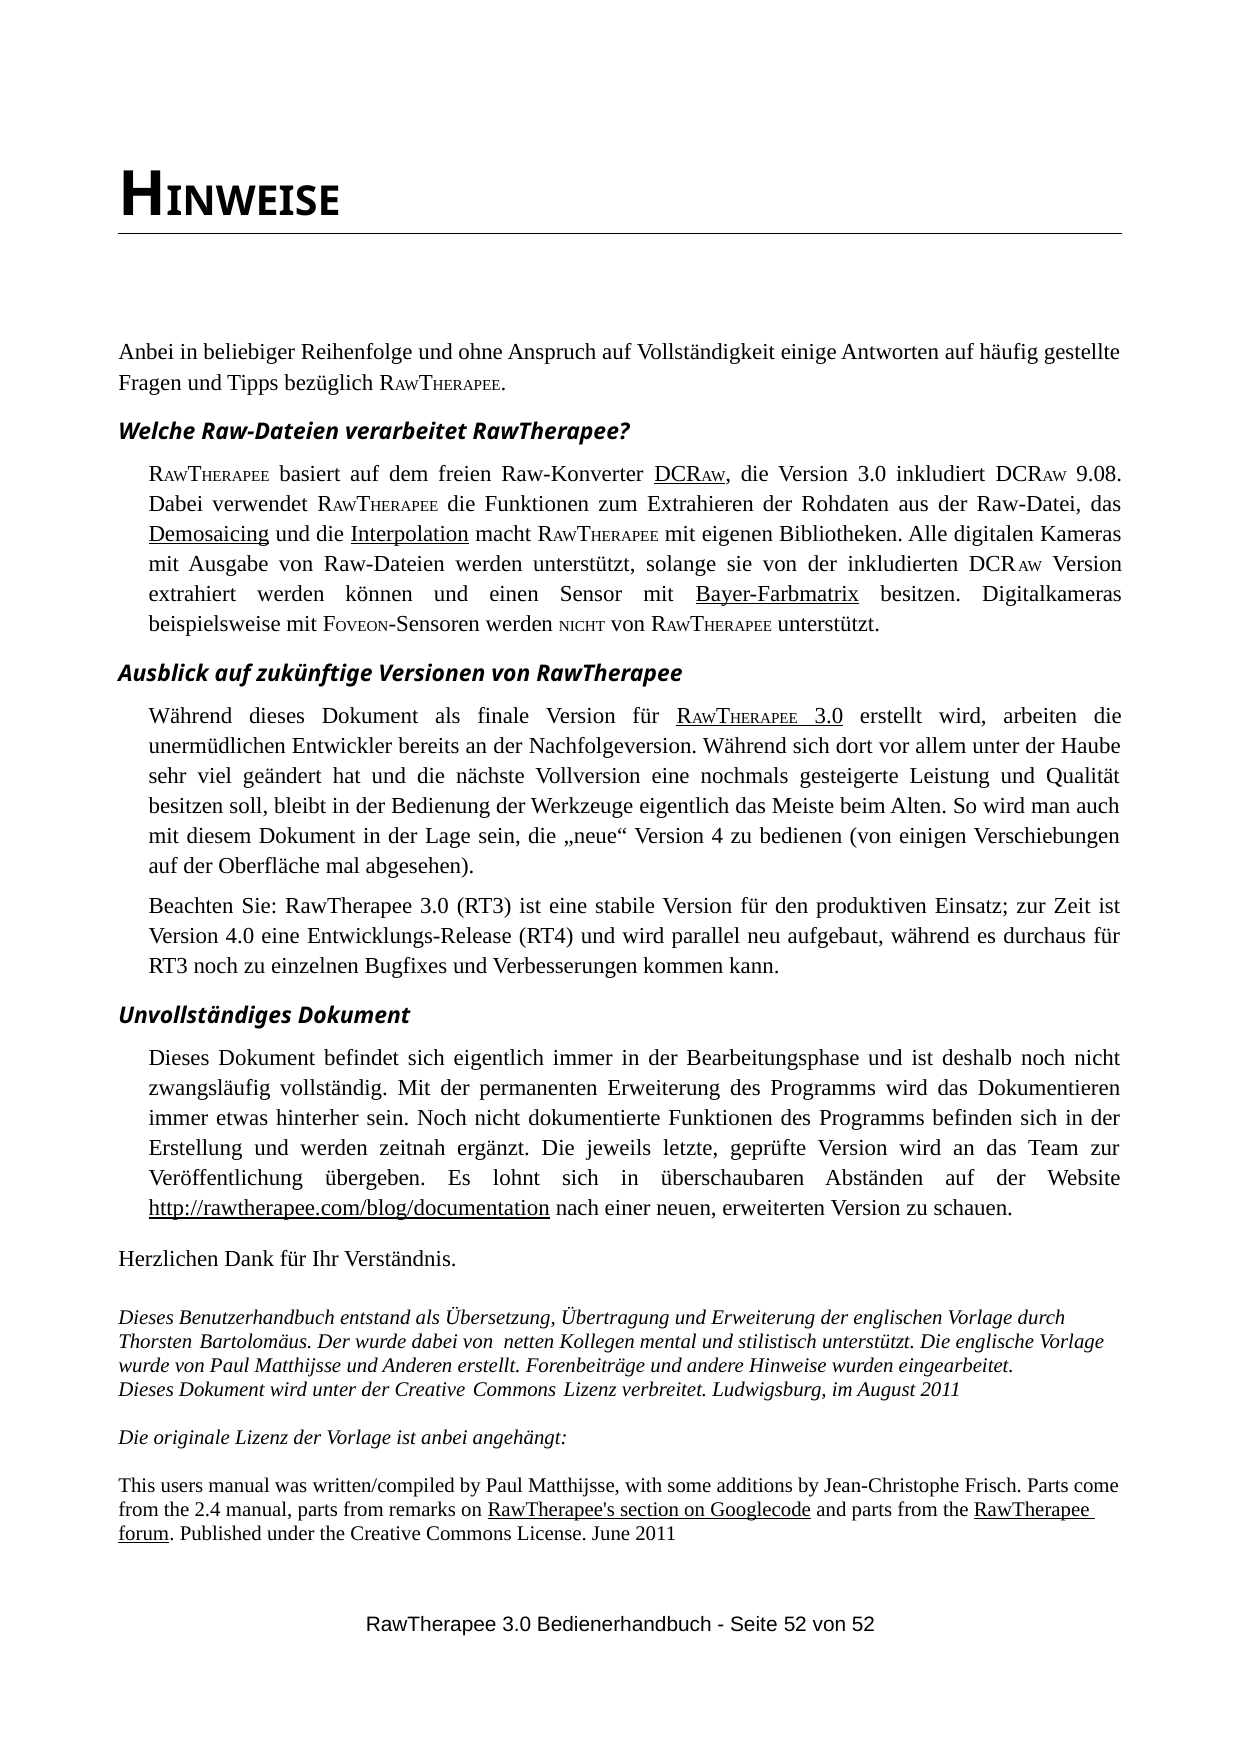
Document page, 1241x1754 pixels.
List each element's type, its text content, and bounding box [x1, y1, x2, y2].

text Anbei in beliebiger Reihenfolge und ohne Anspruch auf Vollständigkeit einige Antworten auf häufig gestellte Fragen und Tipps bezüglich RawTherapee. [118, 335, 1122, 395]
text Beachten Sie: RawTherapee 3.0 (RT3) ist eine stabile Version für den produktiven Einsatz; zur Zeit ist Version 4.0 eine Entwicklungs-Release (RT4) und wird parallel neu aufgebaut, während es durchaus für RT3 noch zu einzelnen Bugfixes und Verbesserungen kommen kann. [148, 889, 1122, 979]
text RawTherapee basiert auf dem freien Raw-Konverter DCRaw, die Version 3.0 inkludiert DCRaw 9.08. Dabei verwendet RawTherapee die Funktionen zum Extrahieren der Rohdaten aus der Raw-Datei, das Demosaicing und die Interpolation macht RawTherapee mit eigenen Bibliotheken. Alle digitalen Kameras mit Ausgabe von Raw-Dateien werden unterstützt, solange sie von der inkludierten DCRaw Version extrahiert werden können und einen Sensor mit Bayer-Farbmatrix besitzen. Digitalkameras beispielsweise mit Foveon-Sensoren werden nicht von RawTherapee unterstützt. [148, 456, 1122, 637]
subtitle Unvollständiges Dokument [118, 999, 1122, 1030]
text Dieses Benutzerhandbuch entstand als Übersetzung, Übertragung und Erweiterung der englischen Vorlage durch Thorsten Bartolomäus. Der wurde dabei von netten Kollegen mental und stilistisch unterstützt. Die englische Vorlage wurde von Paul Matthijsse und Anderen erstellt. Forenbeiträge und andere Hinweise wurden eingearbeitet. Dieses Dokument wird unter der Creative Commons Lizenz verbreitet. Ludwigsburg, im August 2011 [118, 1304, 1122, 1401]
text This users manual was written/compiled by Paul Matthijsse, with some additions by Jean-Christophe Frisch. Parts come from the 2.4 manual, parts from remarks on RawTherapee's section on Googlecode and parts from the RawTherapee forum. Published under the Creative Commons License. June 2011 [118, 1473, 1122, 1545]
text Während dieses Dokument als finale Version für RawTherapee 3.0 erstellt wird, arbeiten die unermüdlichen Entwickler bereits an der Nachfolgeversion. Während sich dort vor allem unter der Haube sehr viel geändert hat und die nächste Vollversion eine nochmals gesteigerte Leistung und Qualität besitzen soll, bleibt in der Bedienung der Werkzeuge eigentlich das Meiste beim Alten. So wird man auch mit diesem Dokument in der Lage sein, die „neue“ Version 4 zu bedienen (von einigen Verschiebungen auf der Oberfläche mal abgesehen). [148, 698, 1122, 879]
subtitle Hinweise [118, 148, 1122, 233]
subtitle Welche Raw-Dateien verarbeitet RawTherapee? [118, 415, 1122, 446]
text Dieses Dokument befindet sich eigentlich immer in der Bearbeitungsphase und ist deshalb noch nicht zwangsläufig vollständig. Mit der permanenten Erweiterung des Programms wird das Dokumentieren immer etwas hinterher sein. Noch nicht dokumentierte Funktionen des Programms befinden sich in der Erstellung und werden zeitnah ergänzt. Die jeweils letzte, geprüfte Version wird an das Team zur Veröffentlichung übergeben. Es lohnt sich in überschaubaren Abständen auf der Website http://rawtherapee.com/blog/documentation nach einer neuen, erweiterten Version zu schauen. [148, 1040, 1122, 1221]
text Die originale Lizenz der Vorlage ist anbei angehängt: [118, 1425, 1122, 1473]
subtitle Ausblick auf zukünftige Versionen von RawTherapee [118, 657, 1122, 688]
text Herzlichen Dank für Ihr Verständnis. [118, 1241, 1122, 1271]
